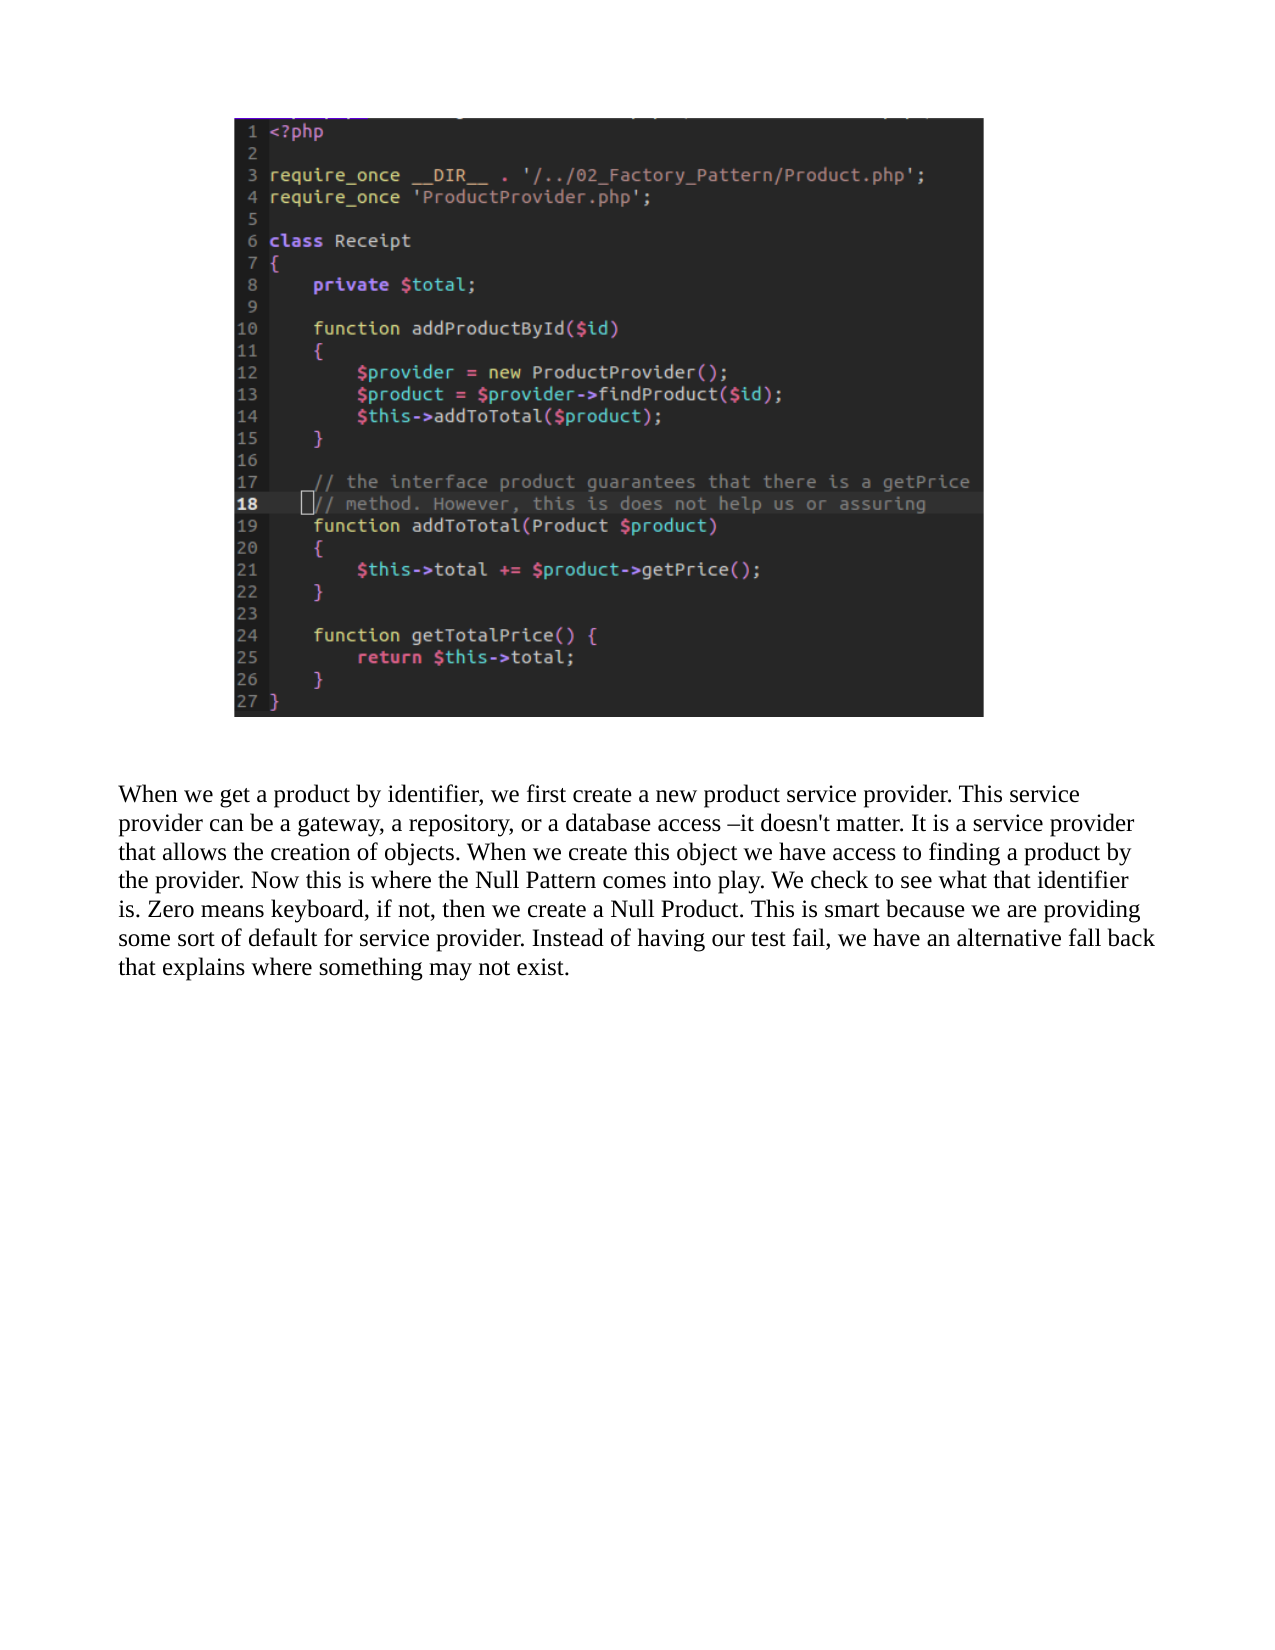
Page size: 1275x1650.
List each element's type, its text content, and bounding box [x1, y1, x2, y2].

picture [234, 118, 984, 717]
text When we get a product by identifier, we first create a new product service provider. This service provider can be a gateway, a repository, or a database access –it doesn't matter. It is a service provider that allows the creation of objects. When we create this object we have access to finding a product by the provider. Now this is where the Null Pattern comes into play. We check to see what that identifier is. Zero means keyboard, if not, then we create a Null Product. This is smart because we are providing some sort of default for service provider. Instead of having our test fail, we have an alternative fall back that explains where something may not exist. [118, 779, 1157, 981]
